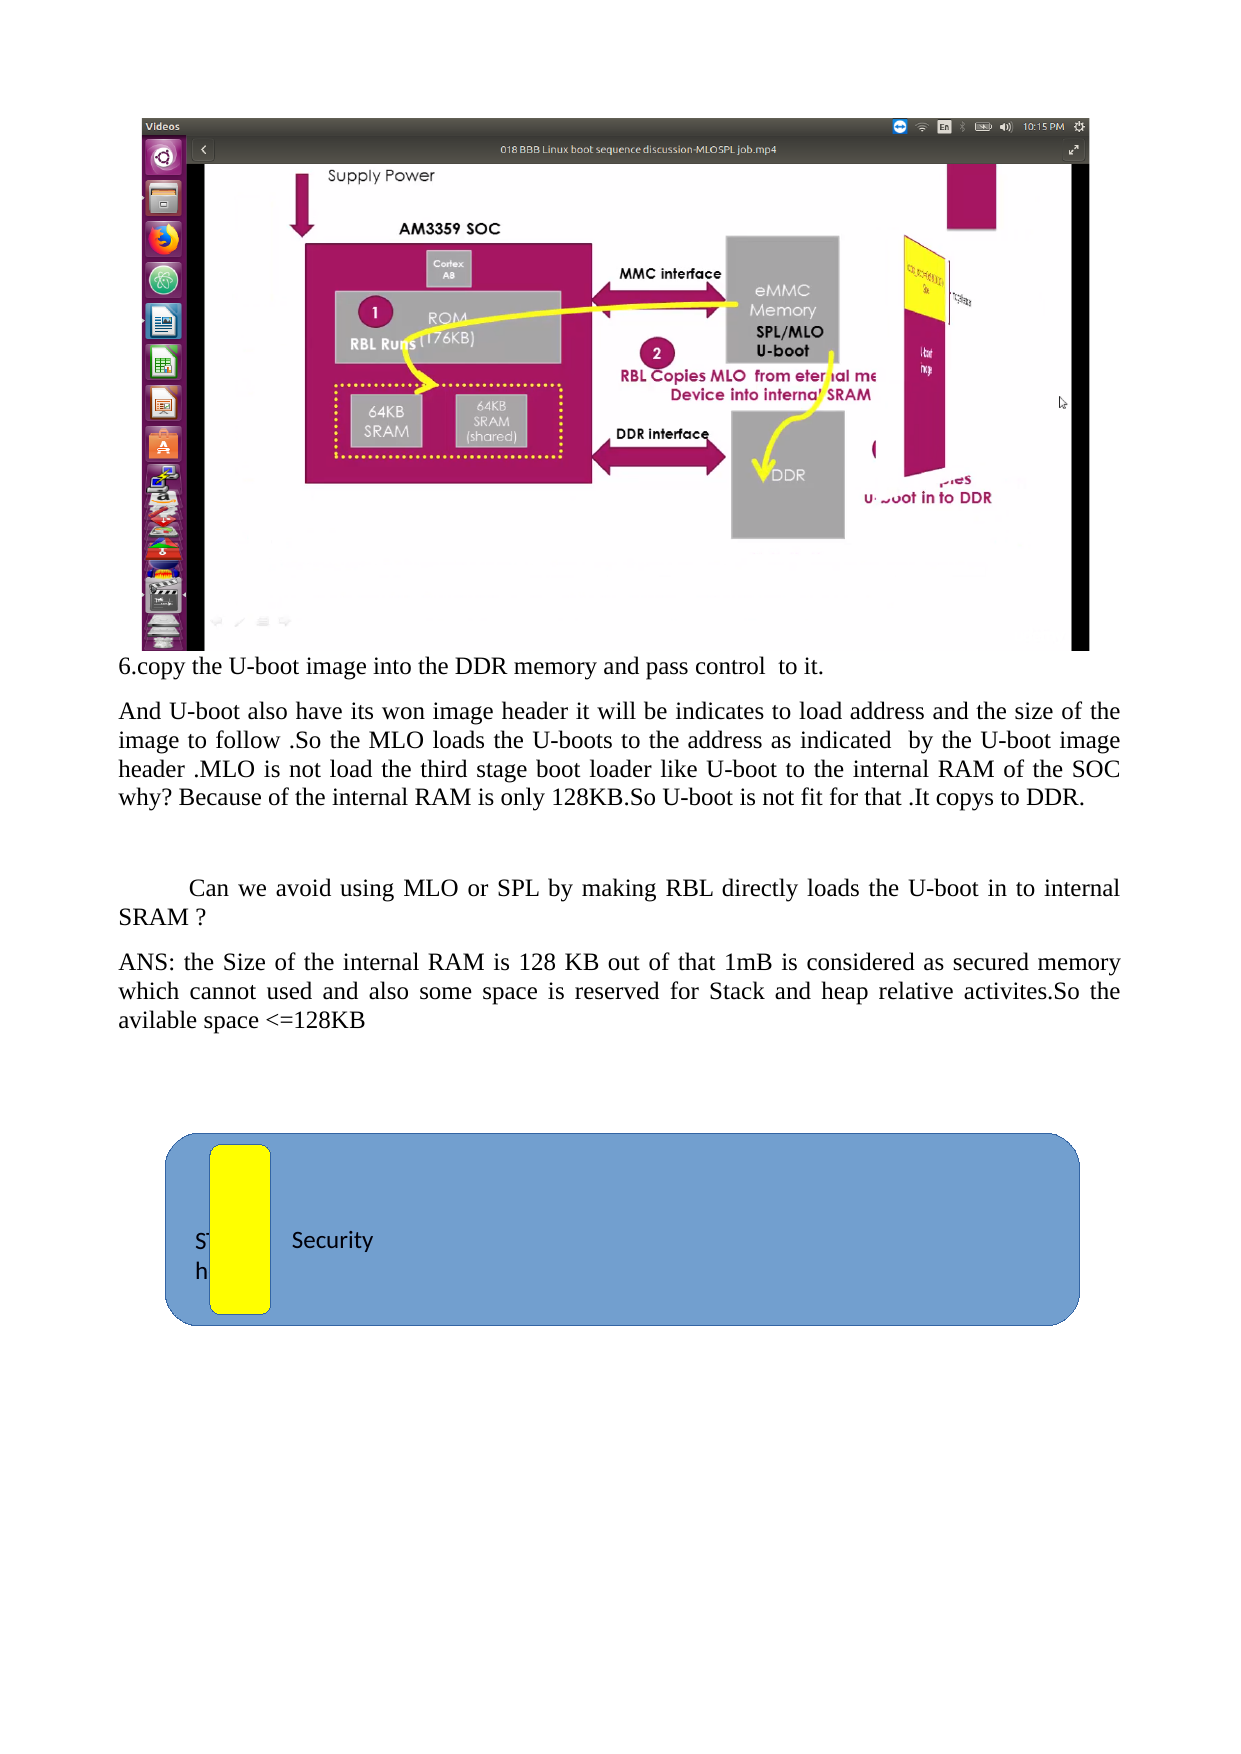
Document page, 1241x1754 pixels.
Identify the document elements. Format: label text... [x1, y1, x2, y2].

text Can we avoid using MLO or SPL by making RBL directly loads the U-boot in to internal SRAM ? [118, 873, 1122, 931]
text And U-boot also have its won image header it will be indicates to load address and the size of the image to follow .So the MLO loads the U-boots to the address as indicated by the U-boot image header .MLO is not load the third stage boot loader like U-boot to the internal RAM of the SOC why? Because of the internal RAM is only 128KB.So U-boot is not fit for that .It copys to DDR. [118, 696, 1122, 811]
text 6.copy the U-boot image into the DDR memory and pass control to it. [118, 118, 1122, 679]
text ANS: the Size of the internal RAM is 128 KB out of that 1mB is considered as secured memory which cannot used and also some space is reserved for Stack and heap relative activites.So the avilable space <=128KB [118, 947, 1122, 1034]
picture [141, 118, 1090, 651]
